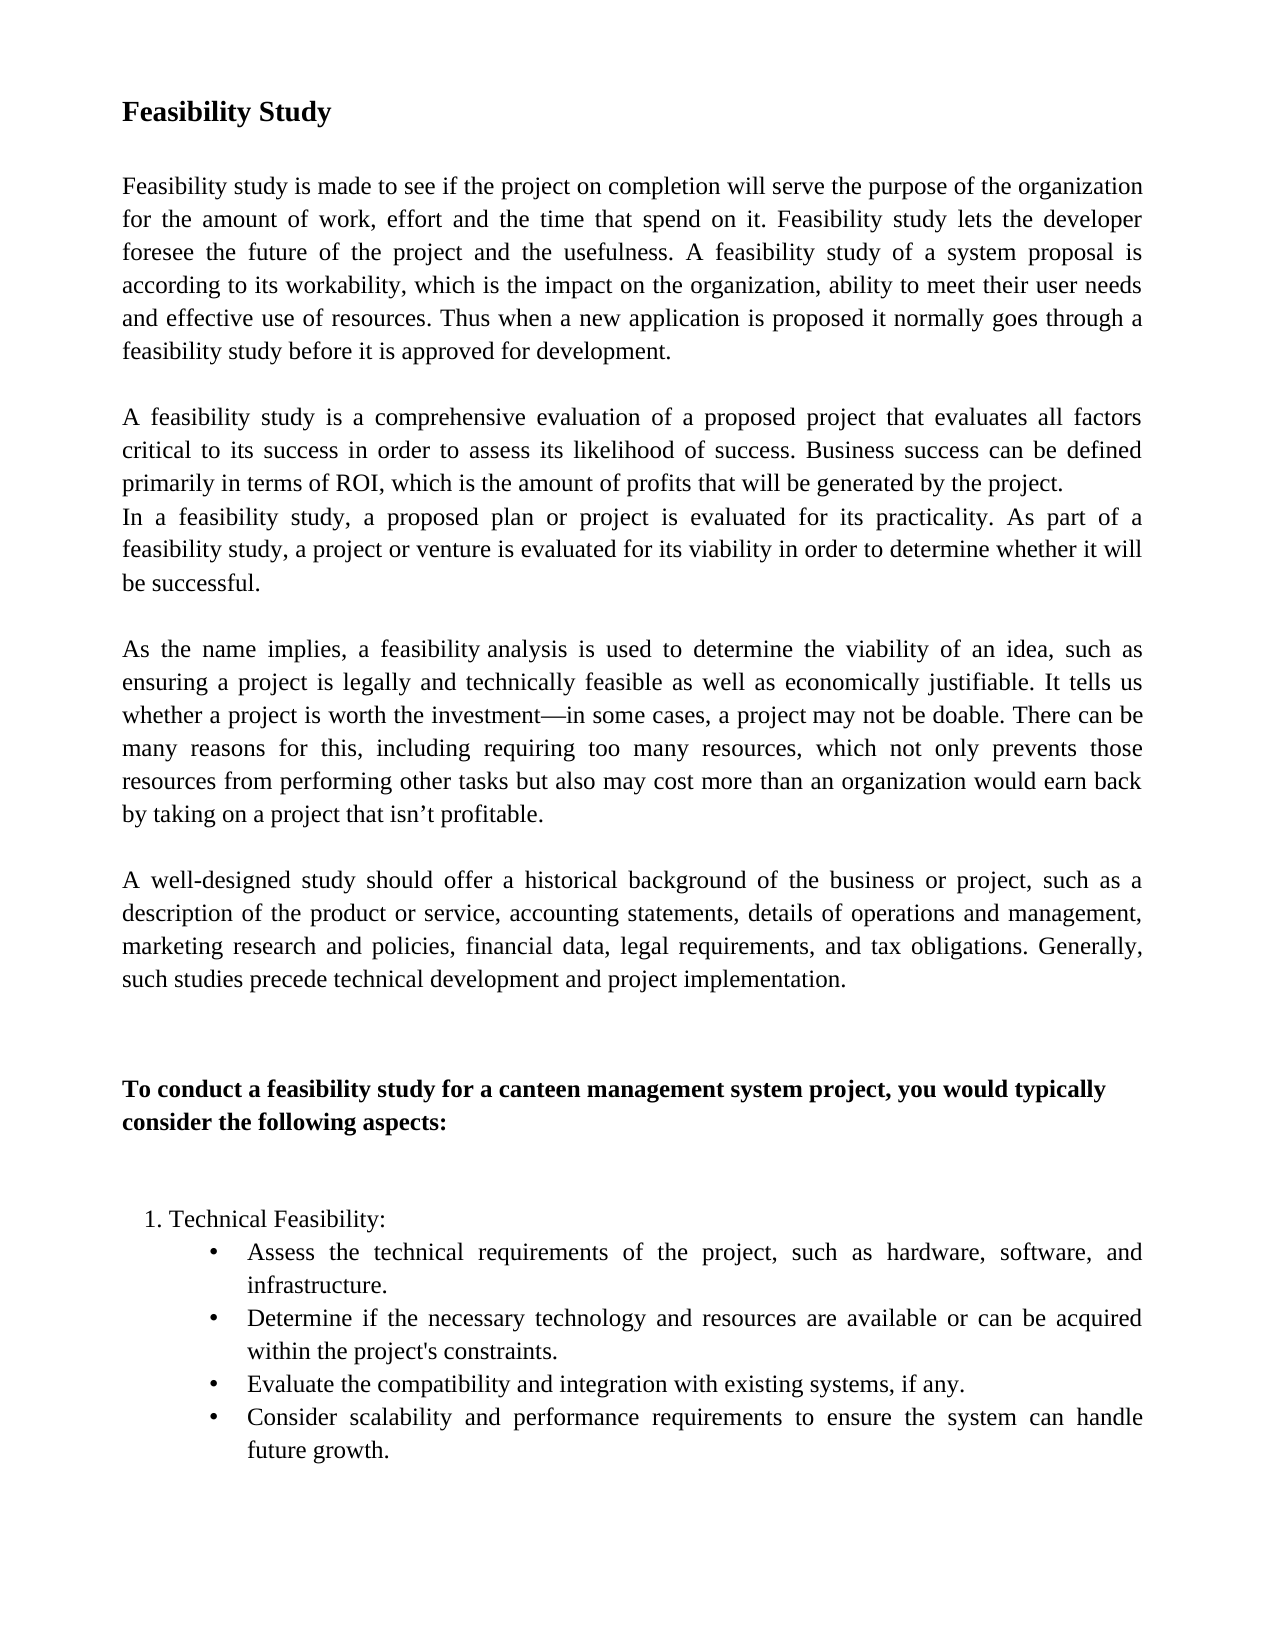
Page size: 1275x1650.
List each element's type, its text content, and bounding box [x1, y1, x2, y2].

text In a feasibility study, a proposed plan or project is evaluated for its practicality. As part of a feasibility study, a project or venture is evaluated for its viability in order to determine whether it will be successful. [122, 502, 1144, 596]
text Feasibility study is made to see if the project on completion will serve the purpose of the organization for the amount of work, effort and the time that spend on it. Feasibility study lets the developer foresee the future of the project and the usefulness. A feasibility study of a system proposal is according to its workability, which is the impact on the organization, ability to meet their user needs and effective use of resources. Thus when a new application is proposed it normally goes through a feasibility study before it is approved for development. [122, 171, 1144, 365]
list Assess the technical requirements of the project, such as hardware, software, and infrastructure. [209, 1237, 1144, 1299]
text A feasibility study is a comprehensive evaluation of a proposed project that evaluates all factors critical to its success in order to assess its likelihood of success. Business success can be defined primarily in terms of ROI, which is the amount of profits that will be generated by the project. [122, 402, 1144, 497]
list Determine if the necessary technology and resources are available or can be acquired within the project's constraints. [209, 1303, 1144, 1365]
list Evaluate the compatibility and integration with existing systems, if any. [209, 1369, 1144, 1398]
text As the name implies, a feasibility analysis is used to determine the viability of an idea, such as ensuring a project is legally and technically feasible as well as economically justifiable. It tells us whether a project is worth the investment—in some cases, a project may not be doable. There can be many reasons for this, including requiring too many resources, which not only prevents those resources from performing other tasks but also may cost more than an organization would earn back by taking on a project that isn’t profitable. [122, 634, 1144, 827]
text To conduct a feasibility study for a canteen management system project, you would typically consider the following aspects: [122, 1074, 1144, 1136]
text 1. Technical Feasibility: [122, 1204, 1144, 1233]
text Feasibility Study [122, 94, 1144, 127]
list Consider scalability and performance requirements to ensure the system can handle future growth. [209, 1402, 1144, 1464]
text A well-designed study should offer a historical background of the business or project, such as a description of the product or service, accounting statements, details of operations and management, marketing research and policies, financial data, legal requirements, and tax obligations. Generally, such studies precede technical development and project implementation. [122, 865, 1144, 993]
